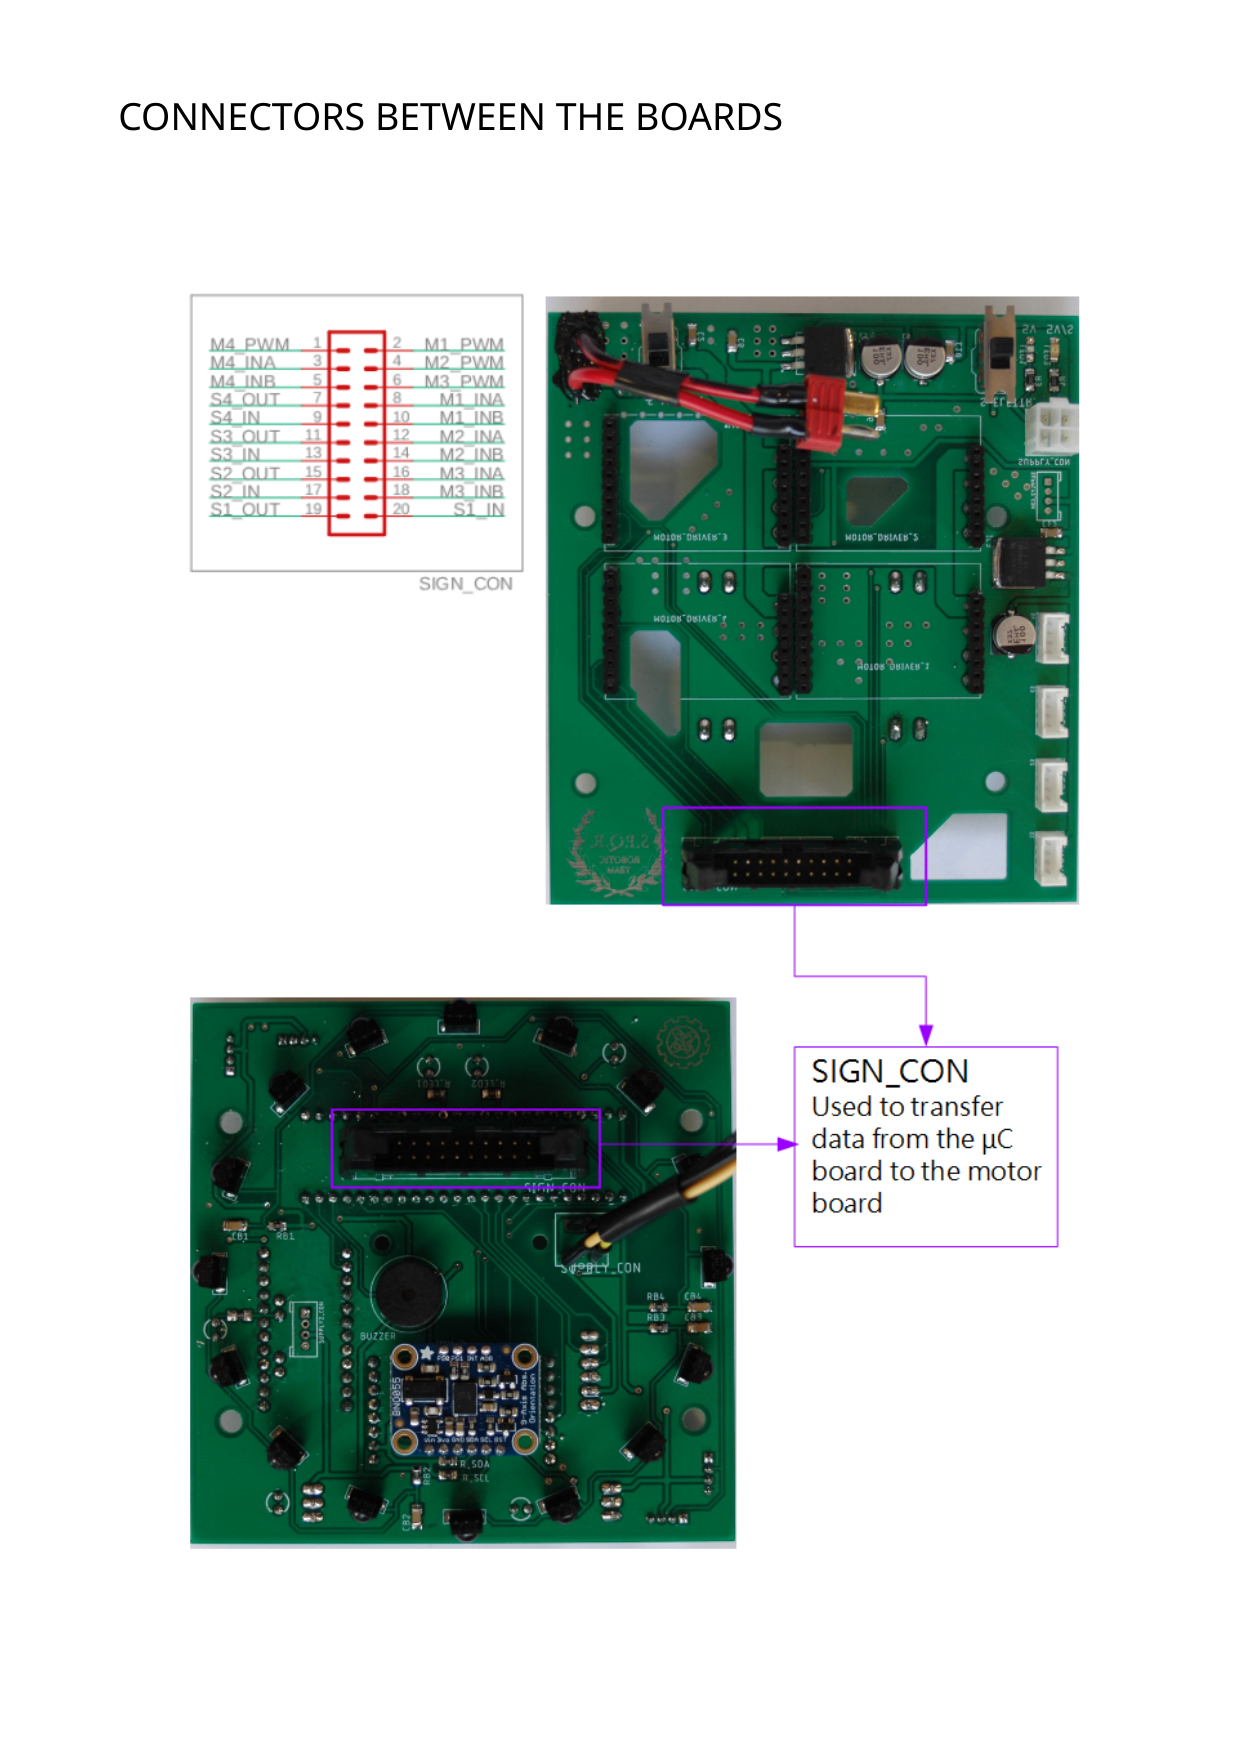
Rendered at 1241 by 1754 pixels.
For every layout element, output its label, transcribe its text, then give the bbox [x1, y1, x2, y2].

picture [122, 170, 1145, 1616]
text CONNECTORS BETWEEN THE BOARDS [118, 91, 1122, 142]
